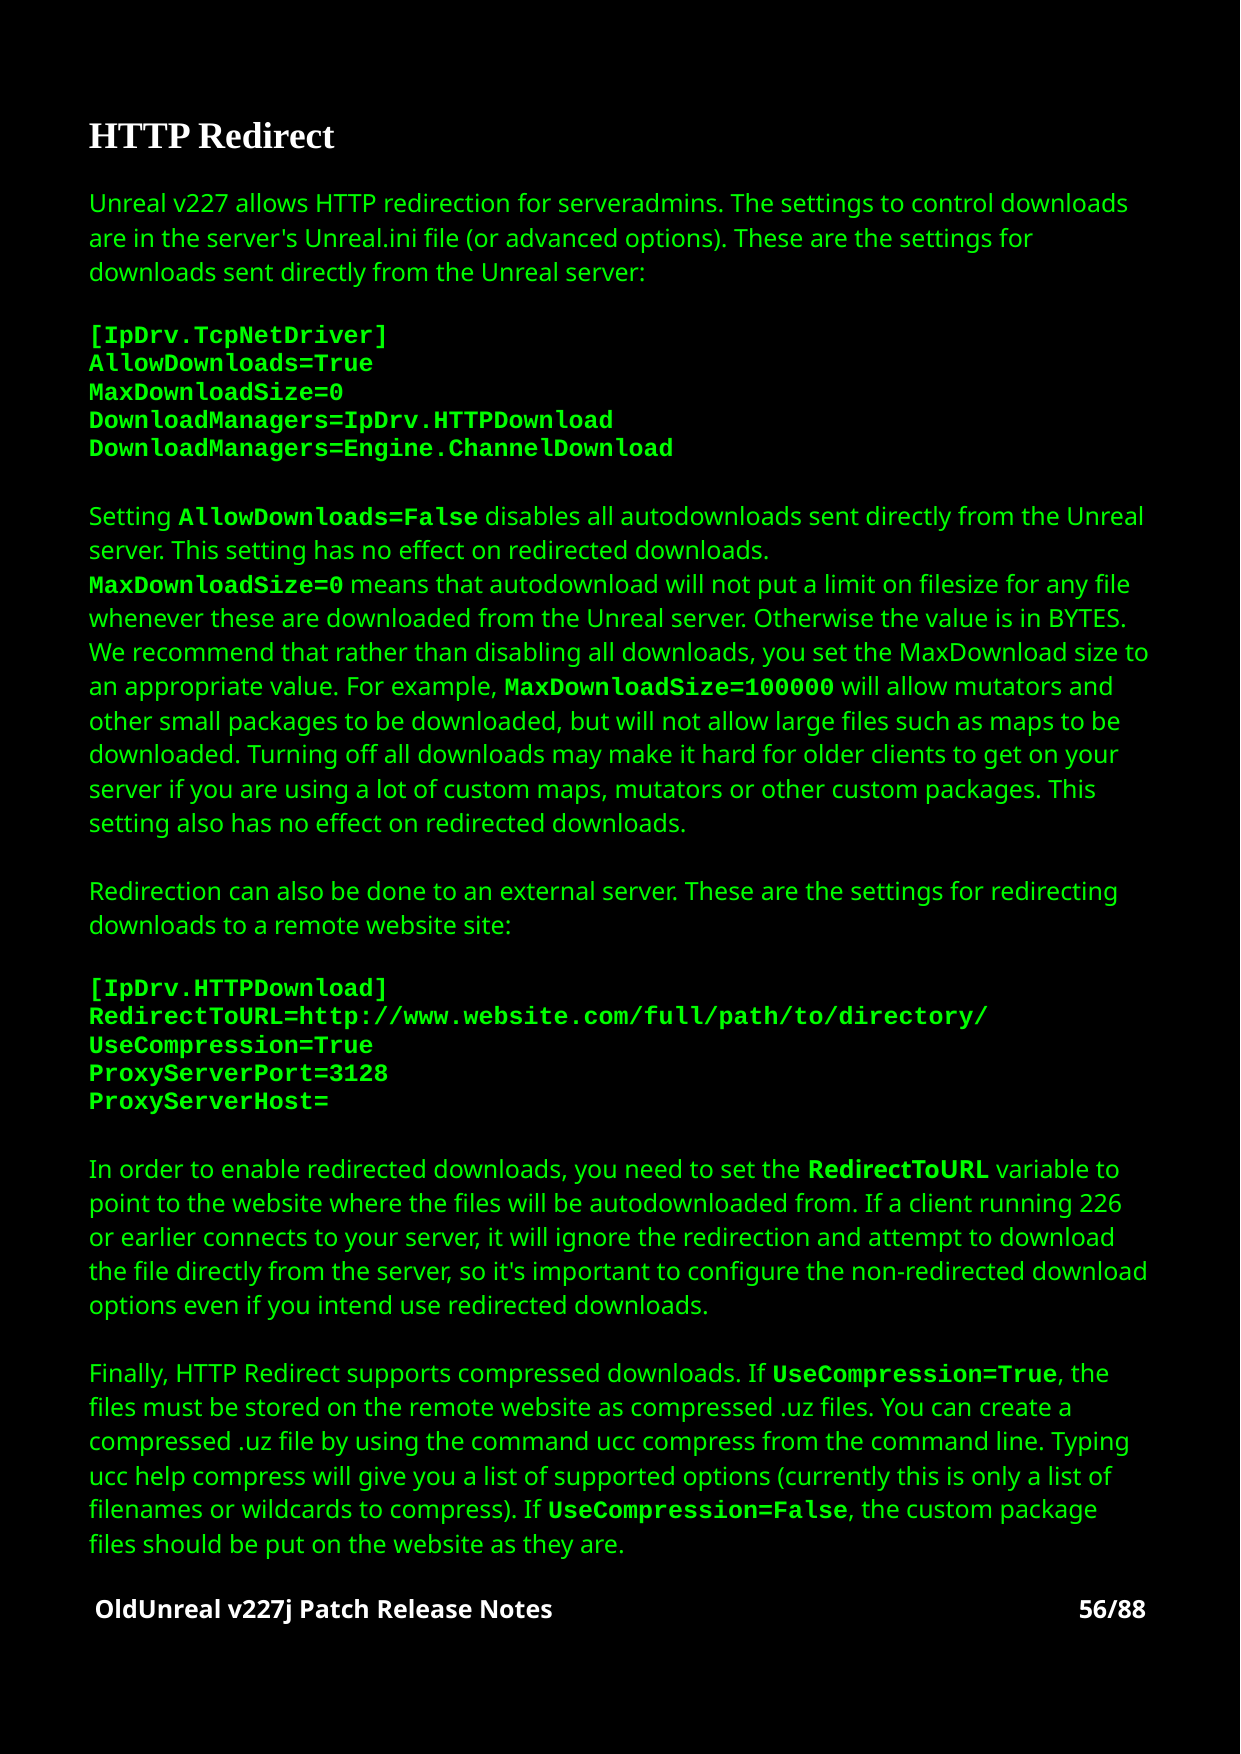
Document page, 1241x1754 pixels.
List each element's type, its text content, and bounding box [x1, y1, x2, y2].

text Finally, HTTP Redirect supports compressed downloads. If UseCompression=True, the files must be stored on the remote website as compressed .uz files. You can create a compressed .uz file by using the command ucc compress from the command line. Typing ucc help compress will give you a list of supported options (currently this is only a list of filenames or wildcards to compress). If UseCompression=False, the custom package files should be put on the website as they are. [88, 1356, 1152, 1561]
text Redirection can also be done to an external server. These are the settings for redirecting downloads to a remote website site: [88, 873, 1152, 942]
text DownloadManagers=IpDrv.HTTPDownload [88, 407, 1152, 436]
text MaxDownloadSize=0 means that autodownload will not put a limit on filesize for any file whenever these are downloaded from the Unreal server. Otherwise the value is in BYTES. We recommend that rather than disabling all downloads, you set the MaxDownload size to an appropriate value. For example, MaxDownloadSize=100000 will allow mutators and other small packages to be downloaded, but will not allow large files such as maps to be downloaded. Turning off all downloads may make it hard for older clients to get on your server if you are using a lot of custom maps, mutators or other custom packages. This setting also has no effect on redirected downloads. [88, 566, 1152, 839]
subtitle HTTP Redirect [88, 113, 1152, 157]
text RedirectToURL=http://www.website.com/full/path/to/directory/ [88, 1004, 1152, 1032]
text MaxDownloadSize=0 [88, 379, 1152, 407]
text Unreal v227 allows HTTP redirection for serveradmins. The settings to control downloads are in the server's Unreal.ini file (or advanced options). These are the settings for downloads sent directly from the Unreal server: [88, 186, 1152, 288]
text UseCompression=True [88, 1032, 1152, 1061]
text ProxyServerPort=3128 [88, 1061, 1152, 1089]
text Setting AllowDownloads=False disables all autodownloads sent directly from the Unreal server. This setting has no effect on redirected downloads. [88, 498, 1152, 566]
text In order to enable redirected downloads, you need to set the RedirectToURL variable to point to the website where the files will be autodownloaded from. If a client running 226 or earlier connects to your server, it will ignore the redirection and attempt to download the file directly from the server, so it's important to configure the non-redirected download options even if you intend use redirected downloads. [88, 1151, 1152, 1322]
text [IpDrv.TcpNetDriver] [88, 322, 1152, 351]
text ProxyServerHost= [88, 1089, 1152, 1117]
text [IpDrv.HTTPDownload] [88, 976, 1152, 1004]
text DownloadManagers=Engine.ChannelDownload [88, 436, 1152, 464]
text AllowDownloads=True [88, 351, 1152, 379]
